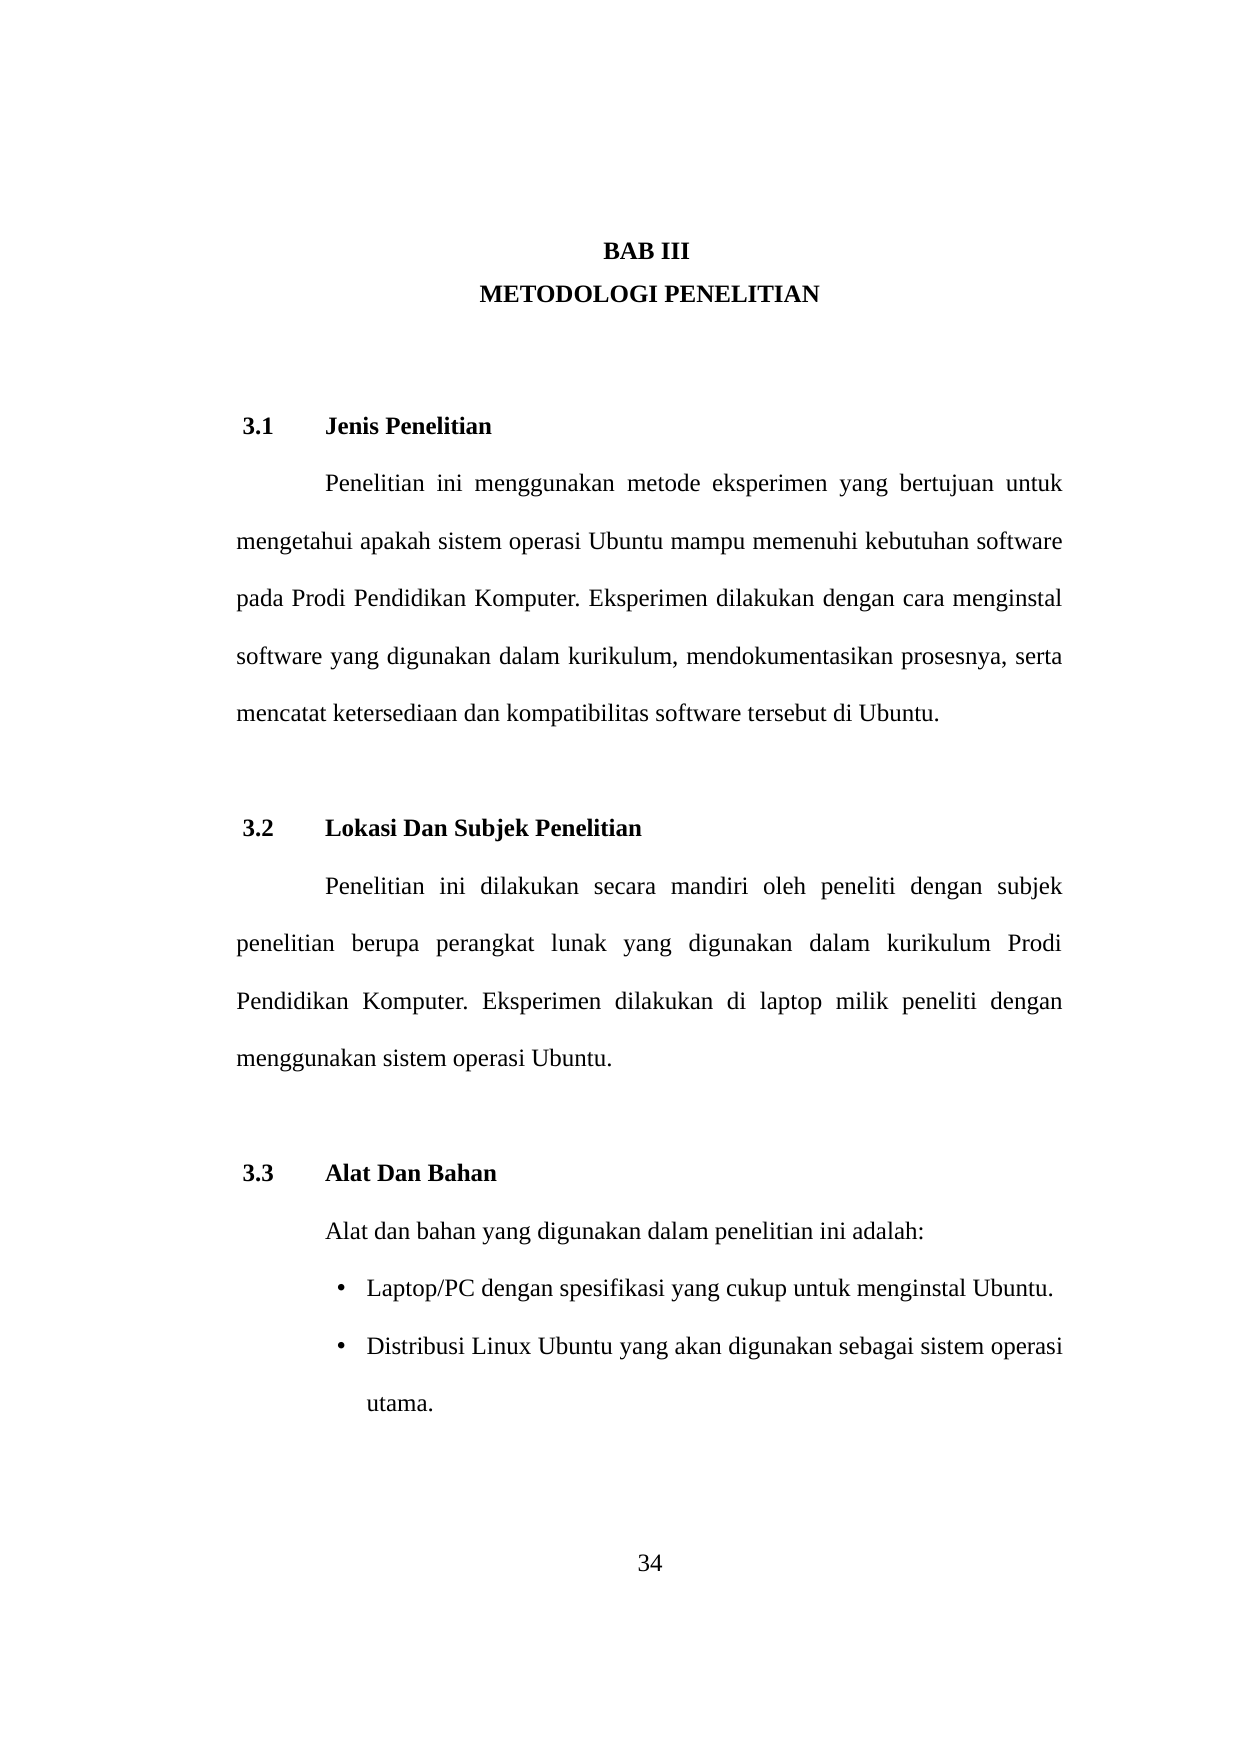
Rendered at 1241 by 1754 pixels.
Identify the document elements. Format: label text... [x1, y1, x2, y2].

subtitle Alat dan Bahan [236, 1158, 1063, 1187]
subtitle Lokasi dan Subjek Penelitian [236, 813, 1063, 842]
list Laptop/PC dengan spesifikasi yang cukup untuk menginstal Ubuntu. [337, 1273, 1063, 1302]
subtitle METODOLOGI PENELITIAN [236, 236, 1063, 308]
text Alat dan bahan yang digunakan dalam penelitian ini adalah: [236, 1216, 1063, 1245]
text Penelitian ini menggunakan metode eksperimen yang bertujuan untuk mengetahui apakah sistem operasi Ubuntu mampu memenuhi kebutuhan software pada Prodi Pendidikan Komputer. Eksperimen dilakukan dengan cara menginstal software yang digunakan dalam kurikulum, mendokumentasikan prosesnya, serta mencatat ketersediaan dan kompatibilitas software tersebut di Ubuntu. [236, 468, 1063, 727]
text Penelitian ini dilakukan secara mandiri oleh peneliti dengan subjek penelitian berupa perangkat lunak yang digunakan dalam kurikulum Prodi Pendidikan Komputer. Eksperimen dilakukan di laptop milik peneliti dengan menggunakan sistem operasi Ubuntu. [236, 871, 1063, 1072]
subtitle Jenis Penelitian [236, 411, 1063, 440]
list Distribusi Linux Ubuntu yang akan digunakan sebagai sistem operasi utama. [337, 1331, 1063, 1417]
